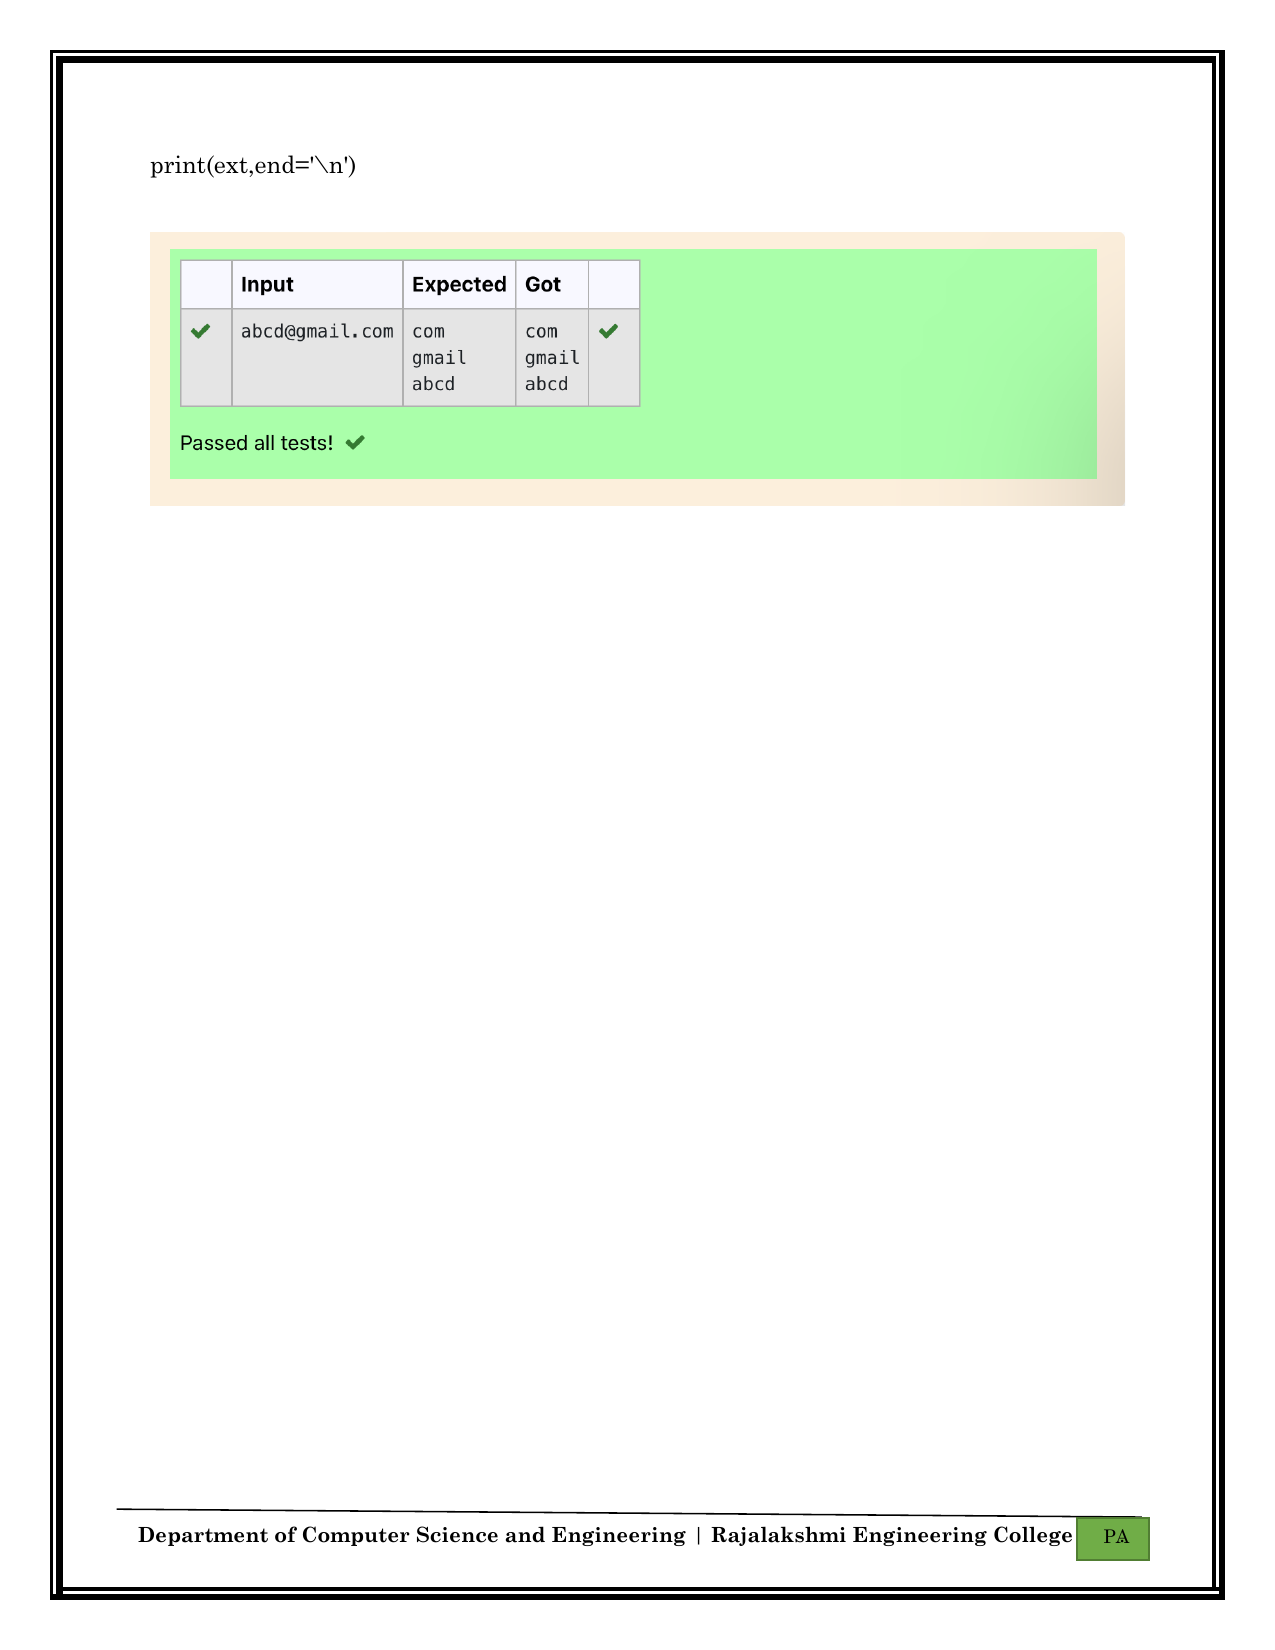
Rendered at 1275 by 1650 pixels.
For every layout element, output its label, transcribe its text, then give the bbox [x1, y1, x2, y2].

picture [150, 232, 1125, 506]
text print(ext,end='\n') [150, 150, 1125, 179]
